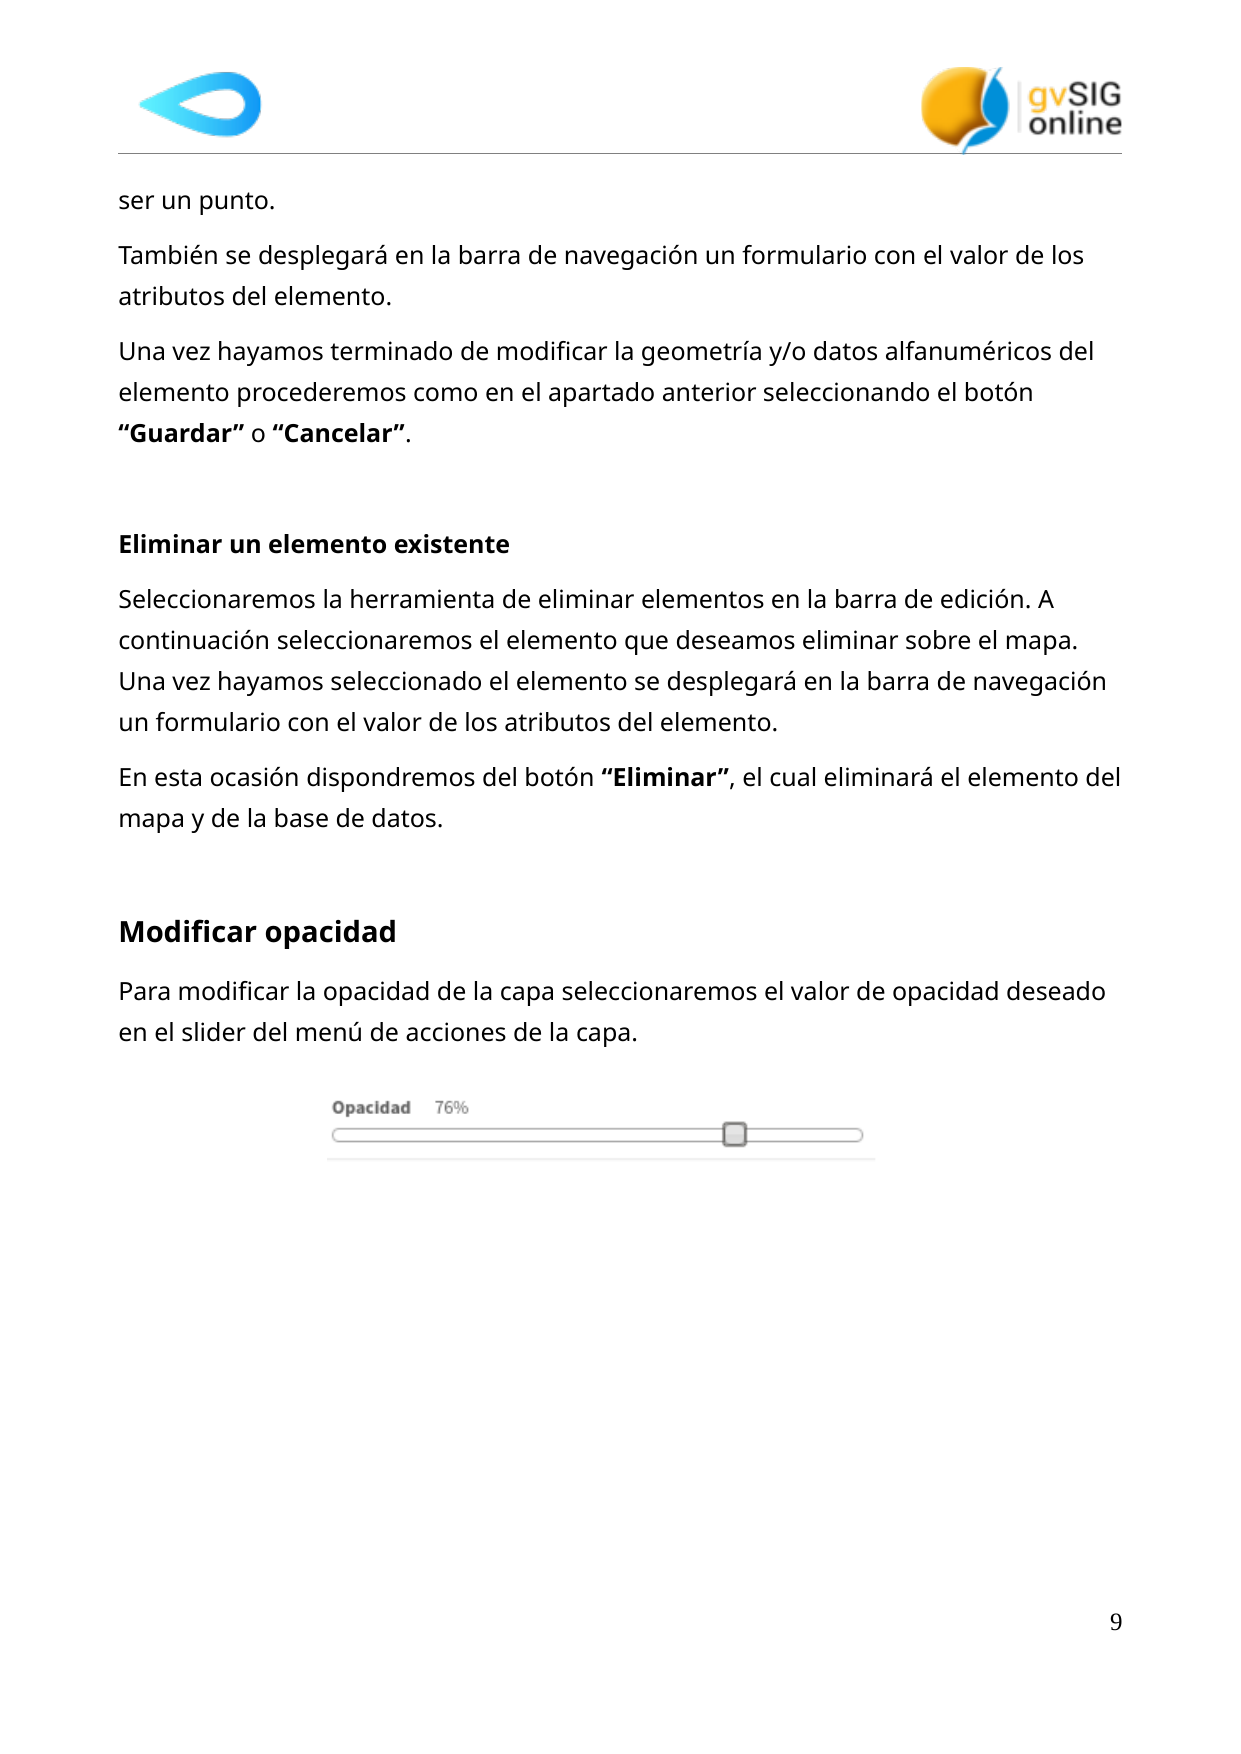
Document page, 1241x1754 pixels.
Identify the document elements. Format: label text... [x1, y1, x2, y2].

text También se desplegará en la barra de navegación un formulario con el valor de los atributos del elemento. [118, 238, 1122, 313]
text Modificar opacidad [118, 911, 1122, 951]
text Seleccionaremos la herramienta de eliminar elementos en la barra de edición. A continuación seleccionaremos el elemento que deseamos eliminar sobre el mapa. Una vez hayamos seleccionado el elemento se desplegará en la barra de navegación un formulario con el valor de los atributos del elemento. [118, 582, 1122, 738]
text Para modificar la opacidad de la capa seleccionaremos el valor de opacidad deseado en el slider del menú de acciones de la capa. [118, 974, 1122, 1048]
picture [327, 1087, 876, 1168]
text Eliminar un elemento existente [118, 526, 1122, 561]
text Una vez hayamos terminado de modificar la geometría y/o datos alfanuméricos del elemento procederemos como en el apartado anterior seleccionando el botón “Guardar” o “Cancelar”. [118, 334, 1122, 450]
picture [119, 62, 282, 154]
picture [921, 67, 1122, 155]
text ser un punto. [118, 182, 1122, 216]
text En esta ocasión dispondremos del botón “Eliminar”, el cual eliminará el elemento del mapa y de la base de datos. [118, 760, 1122, 835]
